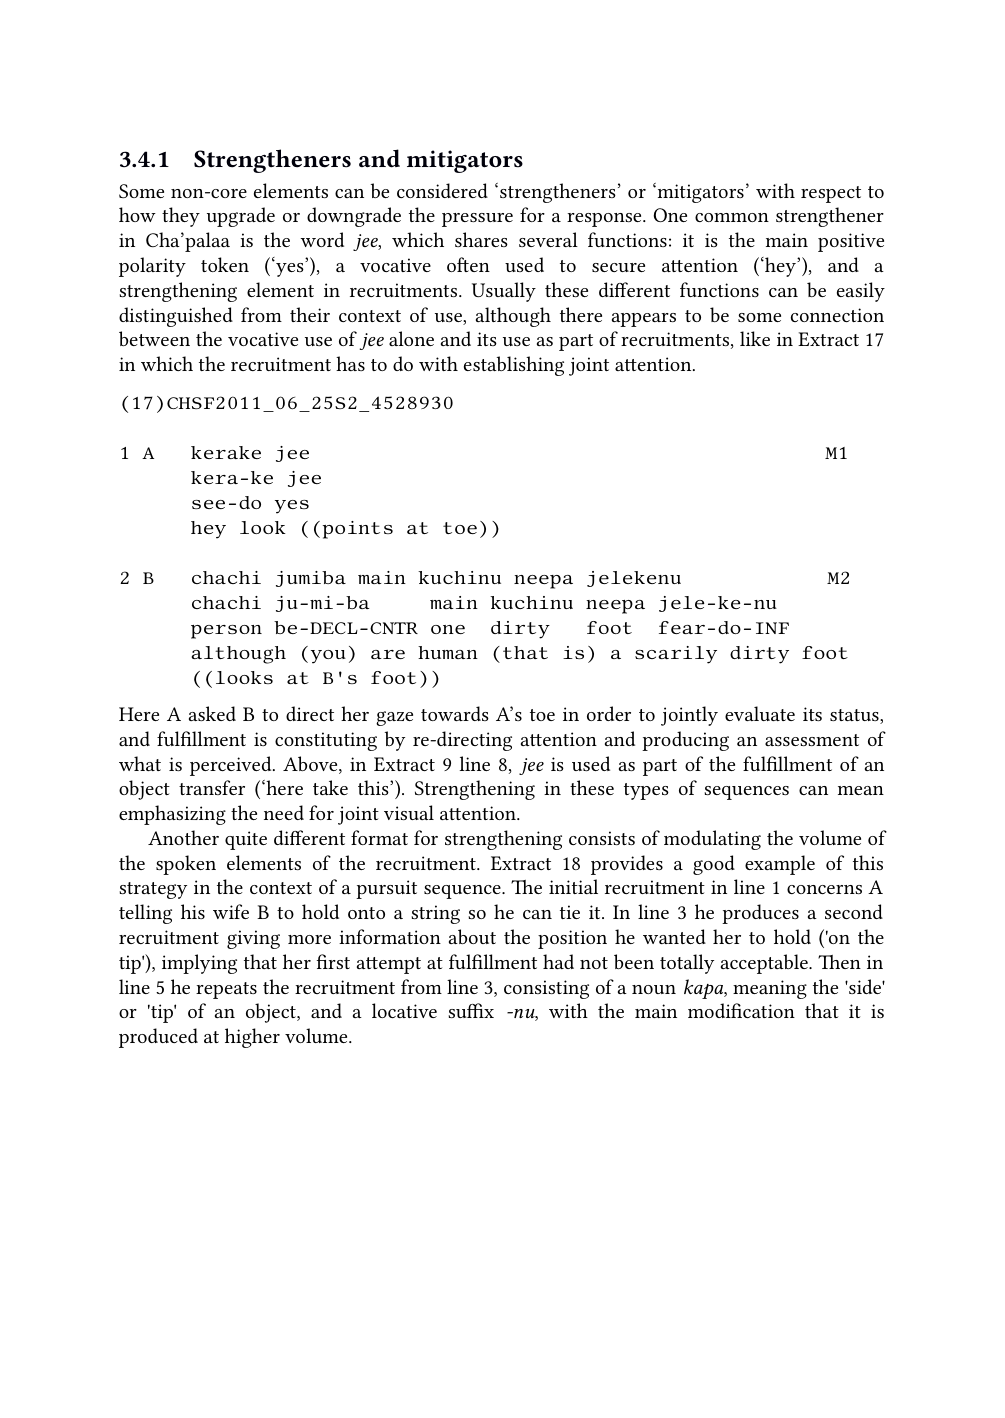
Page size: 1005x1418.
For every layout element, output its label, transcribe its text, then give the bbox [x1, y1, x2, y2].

text Here A asked B to direct her gaze towards A’s toe in order to jointly evaluate its status, and fulfillment is constituting by re-directing attention and producing an assessment of what is perceived. Above, in Extract 9 line 8, jee is used as part of the fulfillment of an object transfer (‘here take this’). Strengthening in these types of sequences can mean emphasizing the need for joint visual attention. [118, 702, 886, 826]
text Another quite different format for strengthening consists of modulating the volume of the spoken elements of the recruitment. Extract 18 provides a good example of this strategy in the context of a pursuit sequence. The initial recruitment in line 1 concerns A telling his wife B to hold onto a string so he can tie it. In line 3 he produces a second recruitment giving more information about the position he wanted her to hold ('on the tip'), implying that her first attempt at fulfillment had not been totally acceptable. Then in line 5 he repeats the recruitment from line 3, consisting of a noun kapa, meaning the 'side' or 'tip' of an object, and a locative suffix -nu, with the main modification that it is produced at higher volume. [118, 826, 886, 1049]
text Some non-core elements can be considered ‘strengtheners’ or ‘mitigators’ with respect to how they upgrade or downgrade the pressure for a response. One common strengthener in Cha’palaa is the word jee, which shares several functions: it is the main positive polarity token (‘yes’), a vocative often used to secure attention (‘hey’), and a strengthening element in recruitments. Usually these different functions can be easily distinguished from their context of use, although there appears to be some connection between the vocative use of jee alone and its use as part of recruitments, like in Extract 17 in which the recruitment has to do with establishing joint attention. [118, 178, 886, 377]
list CHSF2011_06_25S2_4528930 1 A kerake jee M1 kera-ke jee see-do yes hey look ((points at toe)) 2 B chachi jumiba main kuchinu neepa jelekenu M2 chachi ju-mi-ba main kuchinu neepa jele-ke-nu person be-DECL-CNTR one dirty foot fear-do-INF although (you) are human (that is) a scarily dirty foot ((looks at B's foot)) [118, 389, 886, 689]
subtitle Strengtheners and mitigators [118, 147, 886, 172]
